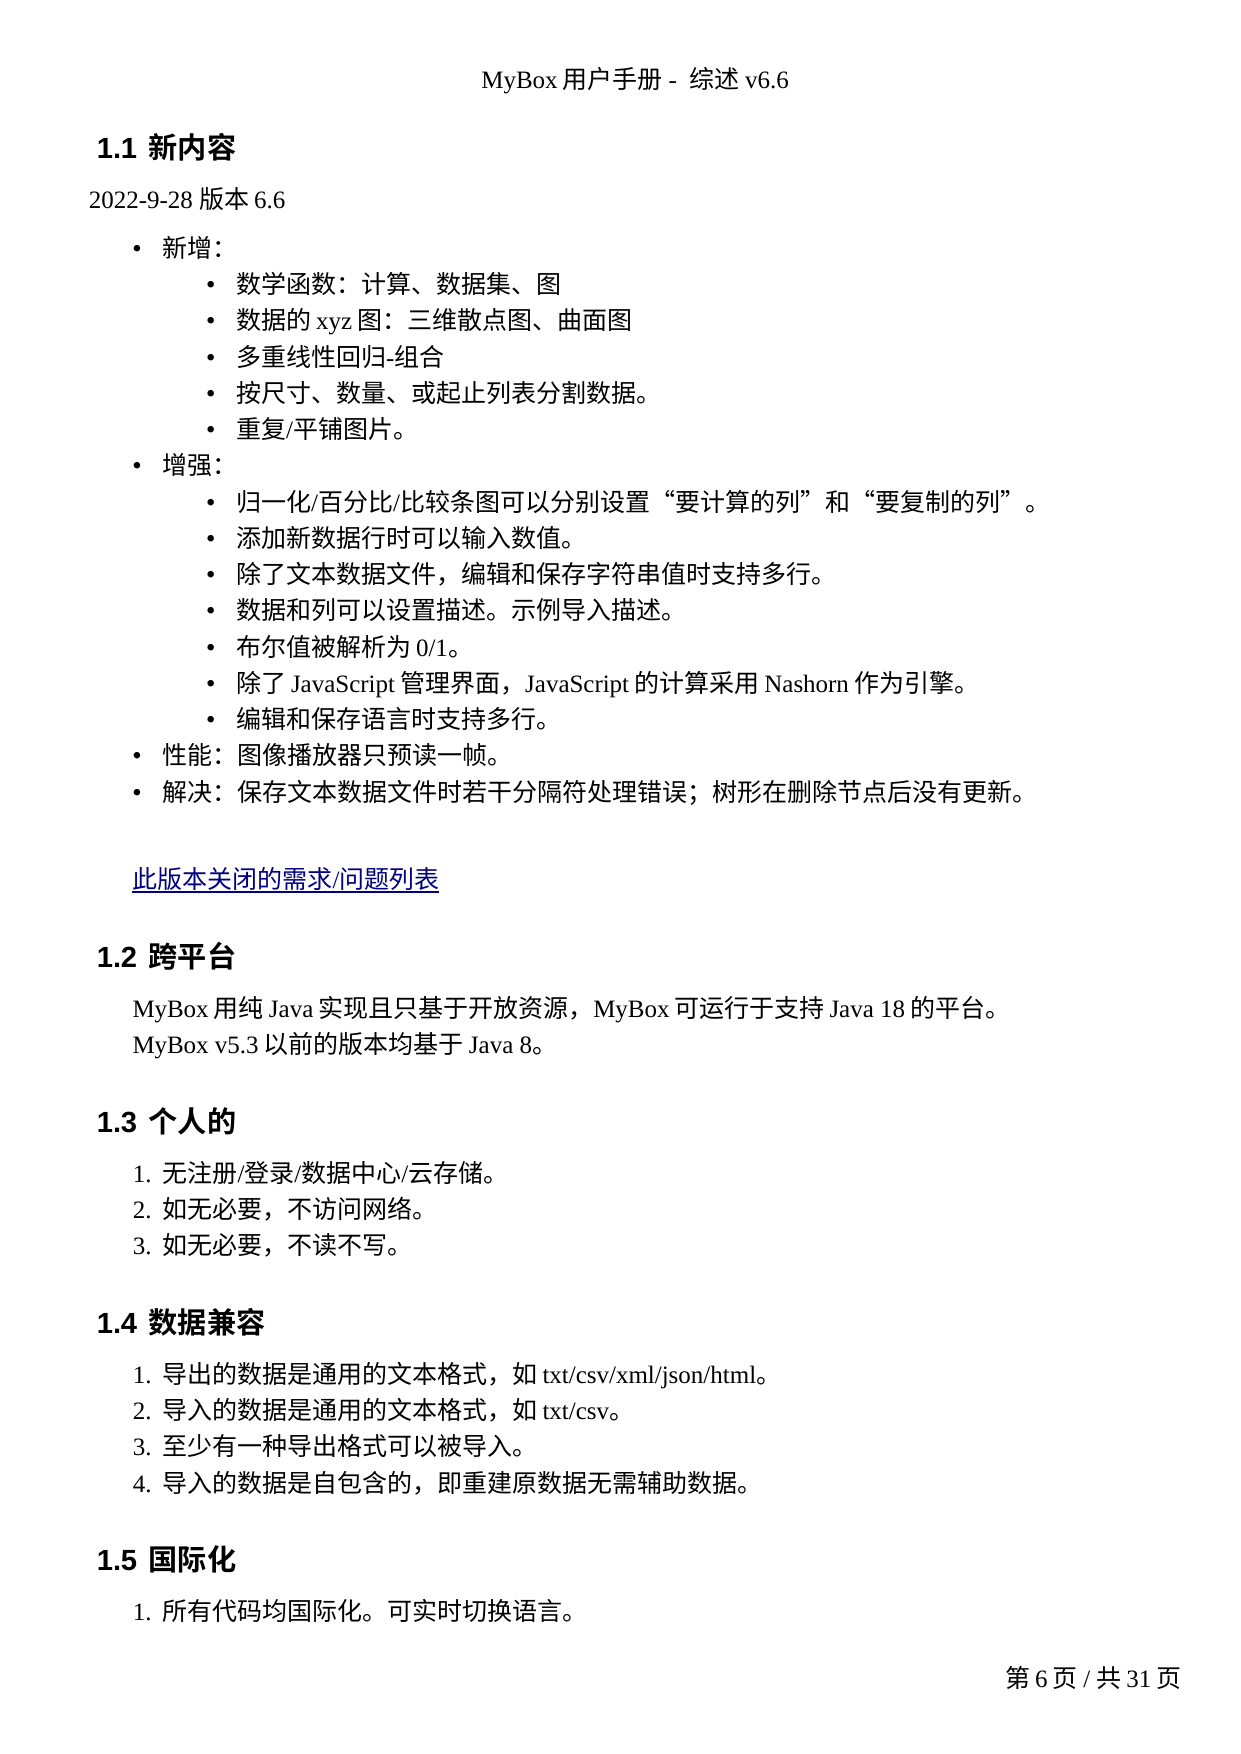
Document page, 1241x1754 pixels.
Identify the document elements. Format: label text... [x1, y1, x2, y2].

list 导出的数据是通用的文本格式，如txt/csv/xml/json/html。 [133, 1354, 1181, 1391]
list 重复/平铺图片。 [206, 409, 1181, 446]
list 除了文本数据文件，编辑和保存字符串值时支持多行。 [206, 554, 1181, 591]
subtitle 跨平台 [88, 934, 1181, 976]
list 按尺寸、数量、或起止列表分割数据。 [206, 373, 1181, 409]
list 添加新数据行时可以输入数值。 [206, 518, 1181, 554]
list 解决：保存文本数据文件时若干分隔符处理错误；树形在删除节点后没有更新。 [133, 772, 1181, 808]
list 如无必要，不访问网络。 [133, 1189, 1181, 1226]
list 导入的数据是通用的文本格式，如txt/csv。 [133, 1391, 1181, 1427]
text MyBox用纯Java实现且只基于开放资源，MyBox可运行于支持Java 18的平台。 MyBox v5.3以前的版本均基于Java 8。 [88, 988, 1181, 1061]
list 数据和列可以设置描述。示例导入描述。 [206, 591, 1181, 627]
list 布尔值被解析为0/1。 [206, 627, 1181, 663]
list 所有代码均国际化。可实时切换语言。 [133, 1592, 1181, 1628]
list 增强： [133, 446, 1181, 482]
list 性能：图像播放器只预读一帧。 [133, 736, 1181, 772]
list 除了JavaScript管理界面，JavaScript的计算采用Nashorn作为引擎。 [206, 663, 1181, 699]
subtitle 新内容 [88, 125, 1181, 167]
list 数学函数：计算、数据集、图 [206, 264, 1181, 301]
list 数据的xyz图：三维散点图、曲面图 [206, 301, 1181, 337]
list 导入的数据是自包含的，即重建原数据无需辅助数据。 [133, 1463, 1181, 1499]
subtitle 数据兼容 [88, 1299, 1181, 1342]
list 至少有一种导出格式可以被导入。 [133, 1427, 1181, 1463]
text 2022-9-28 版本6.6 [88, 179, 1181, 216]
list 多重线性回归-组合 [206, 337, 1181, 373]
list 编辑和保存语言时支持多行。 [206, 699, 1181, 736]
list 如无必要，不读不写。 [133, 1226, 1181, 1262]
subtitle 国际化 [88, 1537, 1181, 1579]
list 无注册/登录/数据中心/云存储。 [133, 1153, 1181, 1189]
list 归一化/百分比/比较条图可以分别设置“要计算的列”和“要复制的列”。 [206, 482, 1181, 518]
list 新增： [133, 228, 1181, 264]
text 此版本关闭的需求/问题列表 [88, 862, 1181, 896]
subtitle 个人的 [88, 1098, 1181, 1141]
